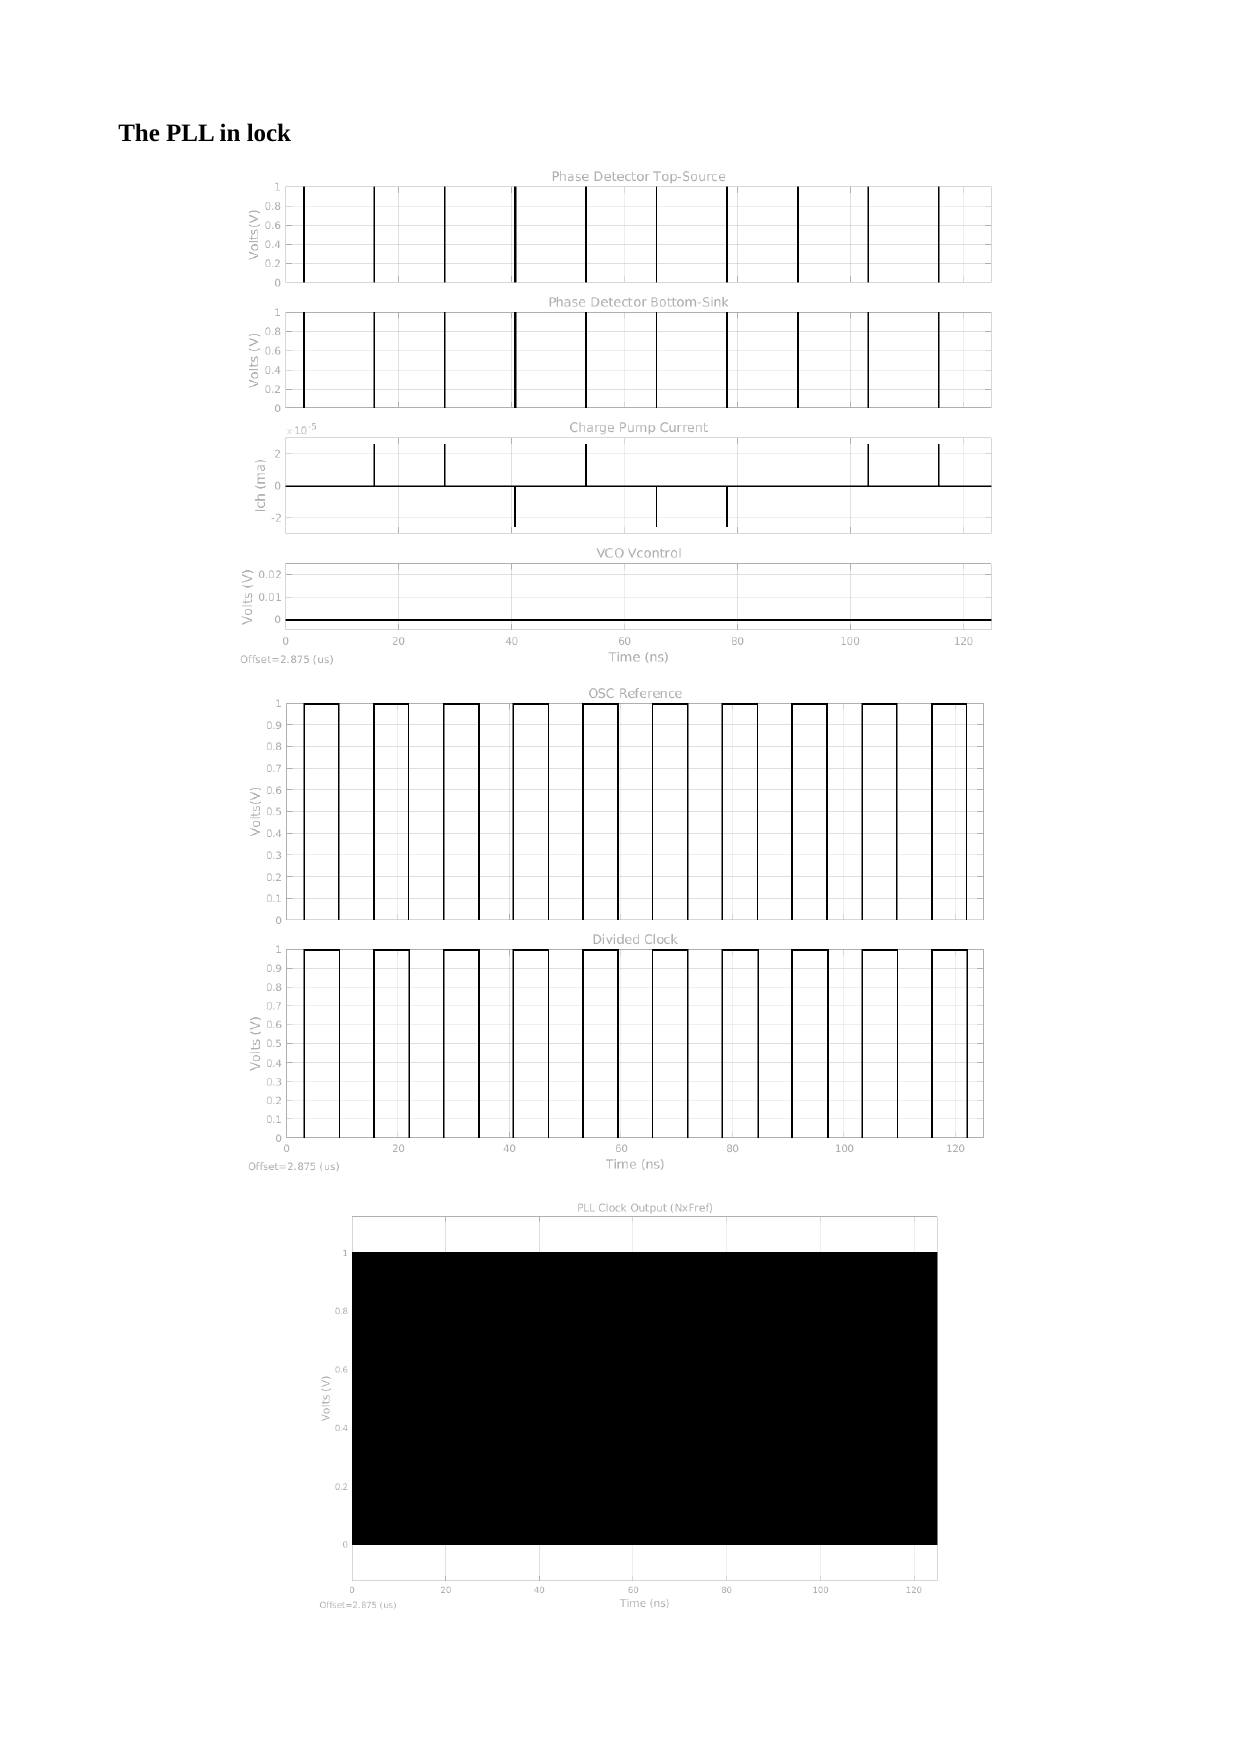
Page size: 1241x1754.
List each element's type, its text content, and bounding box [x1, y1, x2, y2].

text The PLL in lock [118, 118, 1122, 147]
picture [318, 1200, 947, 1613]
picture [246, 684, 995, 1176]
picture [238, 167, 1003, 669]
